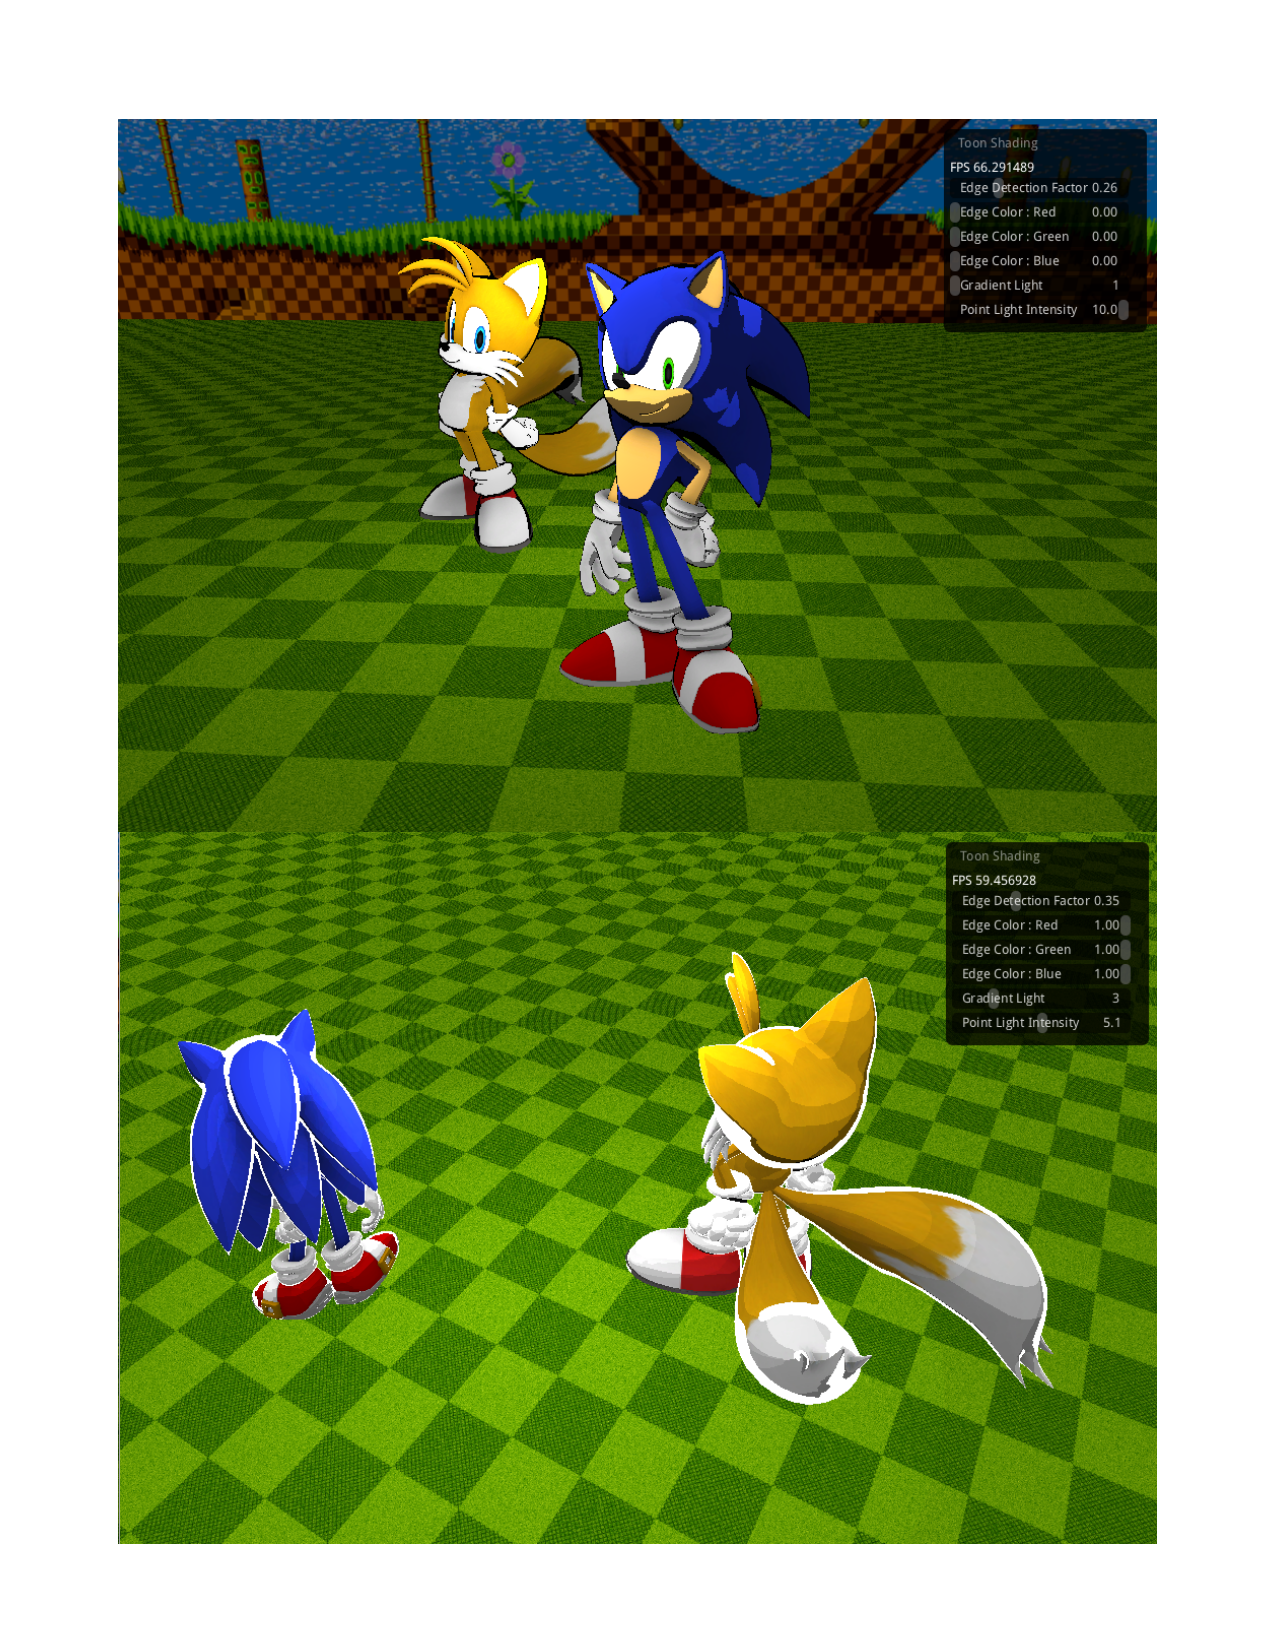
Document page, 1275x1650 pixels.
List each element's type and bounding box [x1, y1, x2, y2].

picture [118, 119, 1157, 1544]
